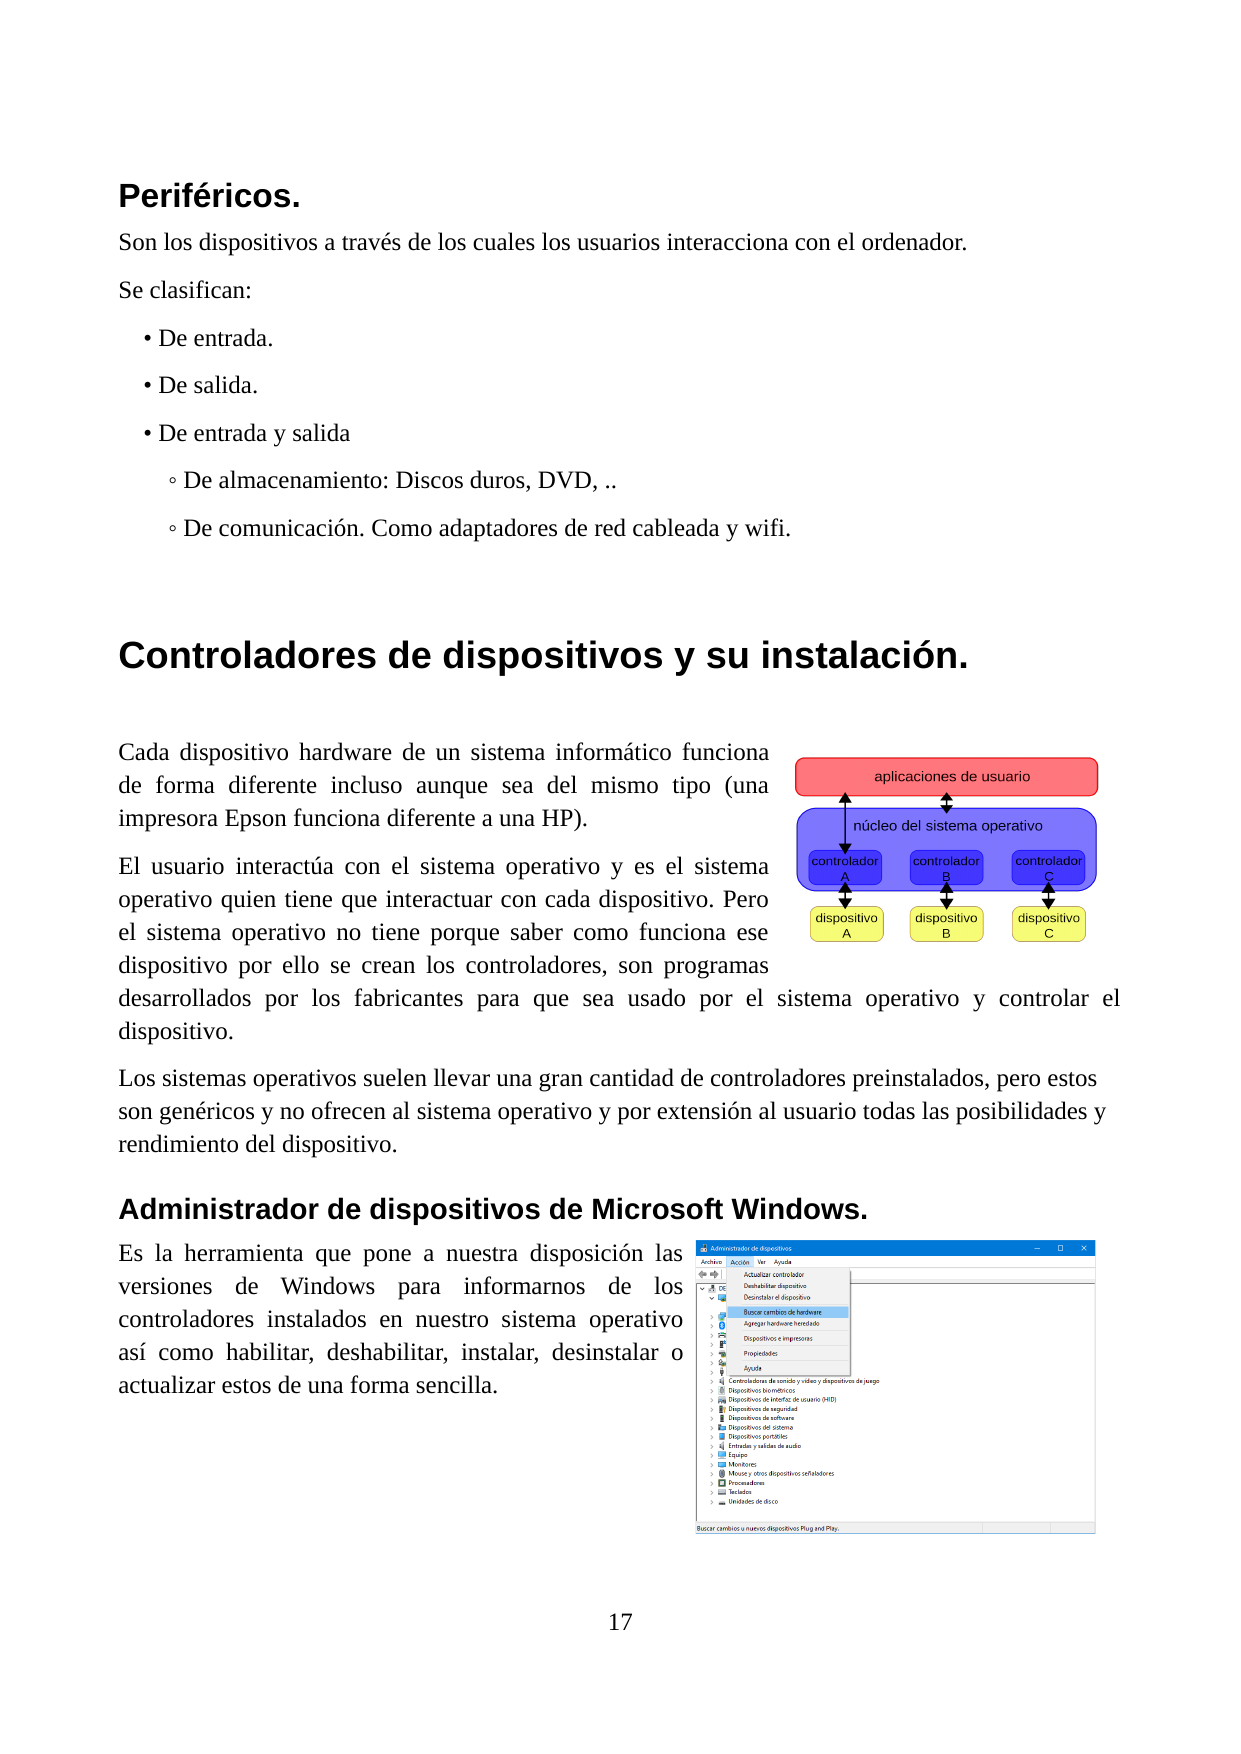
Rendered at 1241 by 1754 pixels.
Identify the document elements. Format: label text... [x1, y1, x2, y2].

subtitle Periféricos. [118, 176, 1122, 215]
text Es la herramienta que pone a nuestra disposición las versiones de Windows para informarnos de los controladores instalados en nuestro sistema operativo así como habilitar, deshabilitar, instalar, desinstalar o actualizar estos de una forma sencilla. [118, 1238, 1122, 1399]
text Cada dispositivo hardware de un sistema informático funciona de forma diferente incluso aunque sea del mismo tipo (una impresora Epson funciona diferente a una HP). [118, 737, 1122, 832]
text ◦ De almacenamiento: Discos duros, DVD, .. [118, 466, 1122, 494]
text Los sistemas operativos suelen llevar una gran cantidad de controladores preinstalados, pero estos son genéricos y no ofrecen al sistema operativo y por extensión al usuario todas las posibilidades y rendimiento del dispositivo. [118, 1063, 1122, 1158]
text • De entrada. [118, 323, 1122, 351]
text Se clasifican: [118, 275, 1122, 304]
text El usuario interactúa con el sistema operativo y es el sistema operativo quien tiene que interactuar con cada dispositivo. Pero el sistema operativo no tiene porque saber como funciona ese dispositivo por ello se crean los controladores, son programas desarrollados por los fabricantes para que sea usado por el sistema operativo y controlar el dispositivo. [118, 851, 1122, 1044]
picture [695, 1240, 1096, 1534]
text • De entrada y salida [118, 418, 1122, 447]
picture [787, 752, 1106, 946]
text • De salida. [118, 370, 1122, 399]
text Son los dispositivos a través de los cuales los usuarios interacciona con el ordenador. [118, 227, 1122, 256]
subtitle Controladores de dispositivos y su instalación. [118, 633, 1122, 677]
subtitle Administrador de dispositivos de Microsoft Windows. [118, 1192, 1122, 1225]
text ◦ De comunicación. Como adaptadores de red cableada y wifi. [118, 513, 1122, 542]
